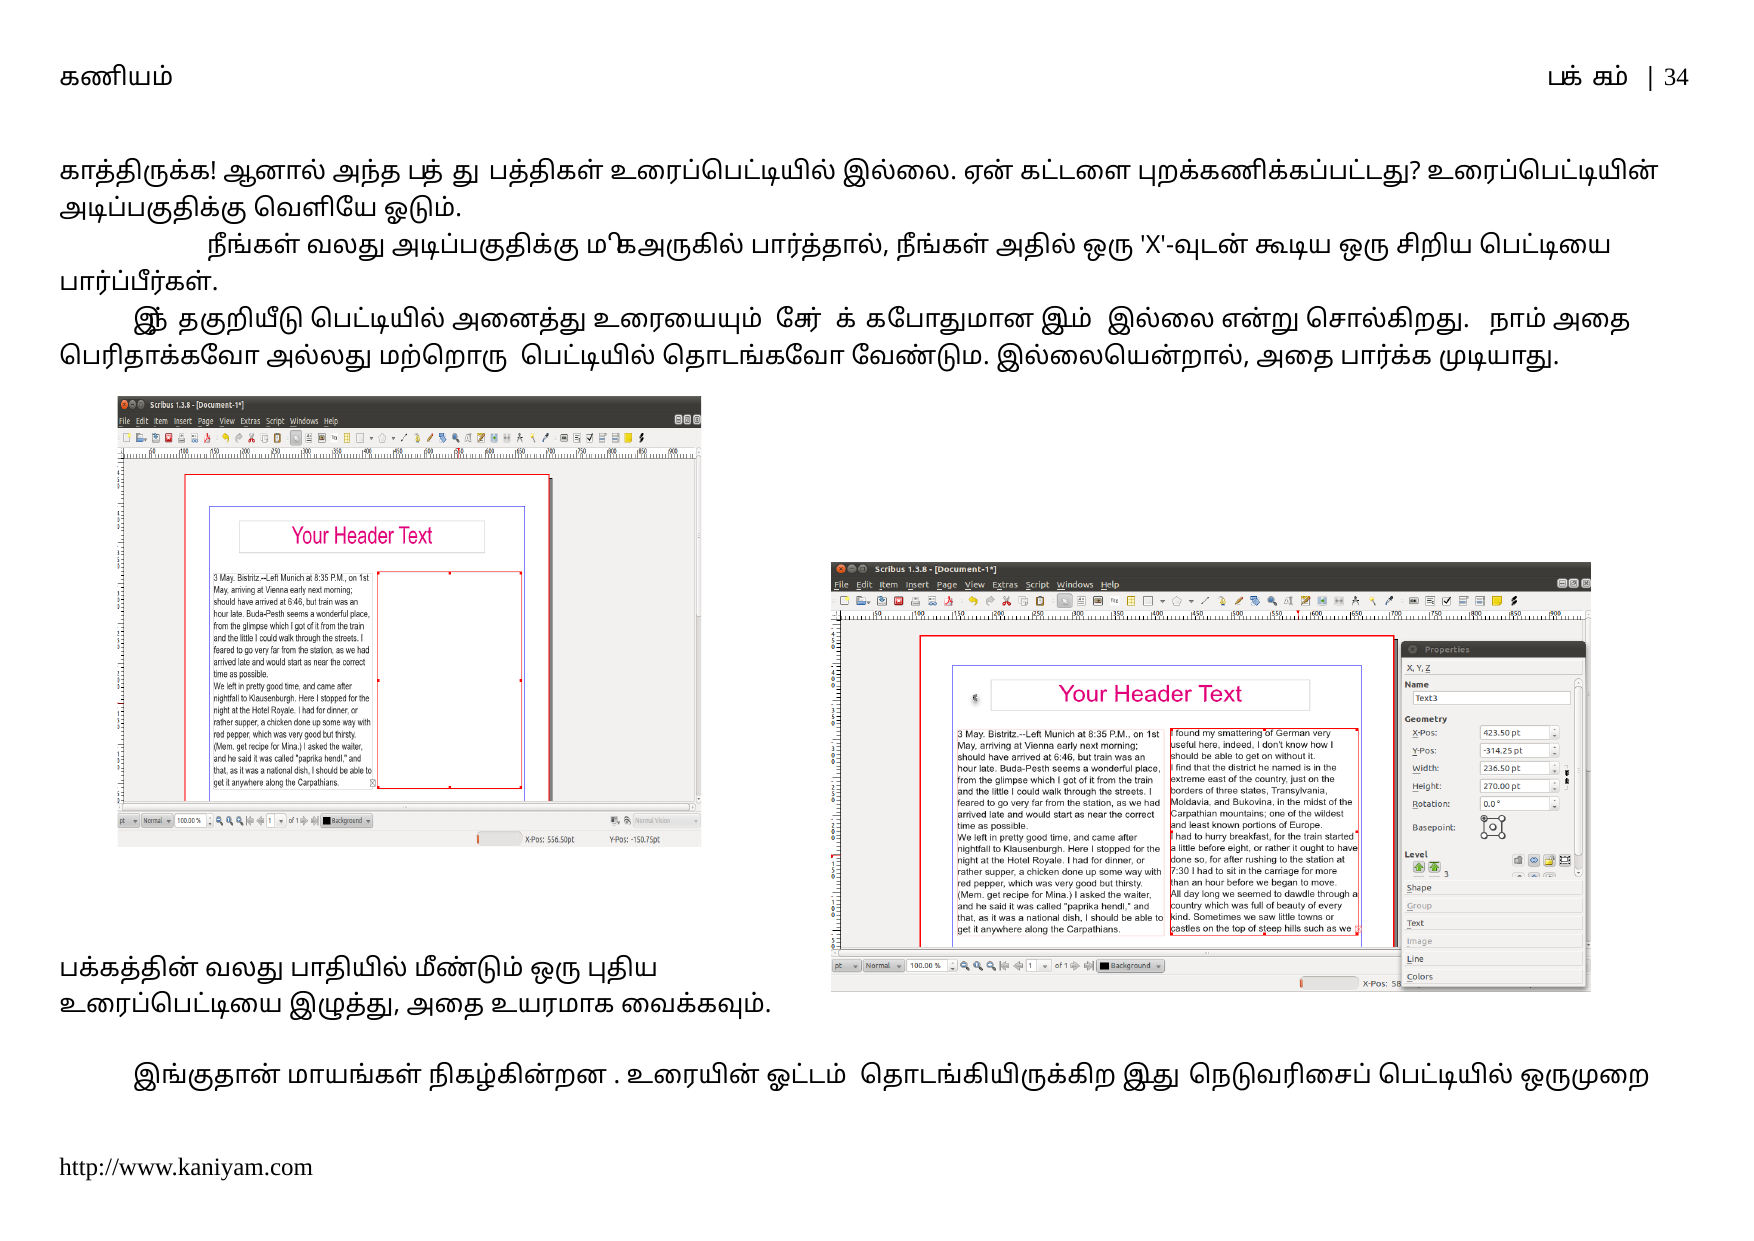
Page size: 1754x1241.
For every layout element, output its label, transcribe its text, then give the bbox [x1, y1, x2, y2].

text காத்திருக்க! ஆனால் அந்த பத்து பத்திகள் உரைப்பெட்டியில் இல்லை. ஏன் கட்டளை புறக்கணிக்கப்பட்டது? உரைப்பெட்டியின் அடிப்பகுதிக்கு வெளியே ஓடும். [59, 153, 1695, 227]
picture [117, 396, 702, 847]
text இந்த குறியீடு பெட்டியில் அனைத்து உரையையும் சேர்க்க போதுமான இடம் இல்லை என்று சொல்கிறது. நாம் அதை பெரிதாக்கவோ அல்லது மற்றொரு பெட்டியில் தொடங்கவோ வேண்டும. இல்லையென்றால், அதை பார்க்க முடியாது. [59, 301, 1695, 374]
text நீங்கள் வலது அடிப்பகுதிக்கு மிக அருகில் பார்த்தால், நீங்கள் அதில் ஒரு 'X'-வுடன் கூடிய ஒரு சிறிய பெட்டியை பார்ப்பீர்கள். [59, 227, 1695, 301]
text இங்குதான் மாயங்கள் நிகழ்கின்றன . உரையின் ஓட்டம் தொடங்கியிருக்கிற இடது நெடுவரிசைப் பெட்டியில் ஒருமுறை [59, 1057, 1695, 1094]
picture [831, 562, 1591, 992]
text பக்கத்தின் வலது பாதியில் மீண்டும் ஒரு புதிய உரைப்பெட்டியை இழுத்து, அதை உயரமாக வைக்கவும். [59, 953, 1695, 1023]
